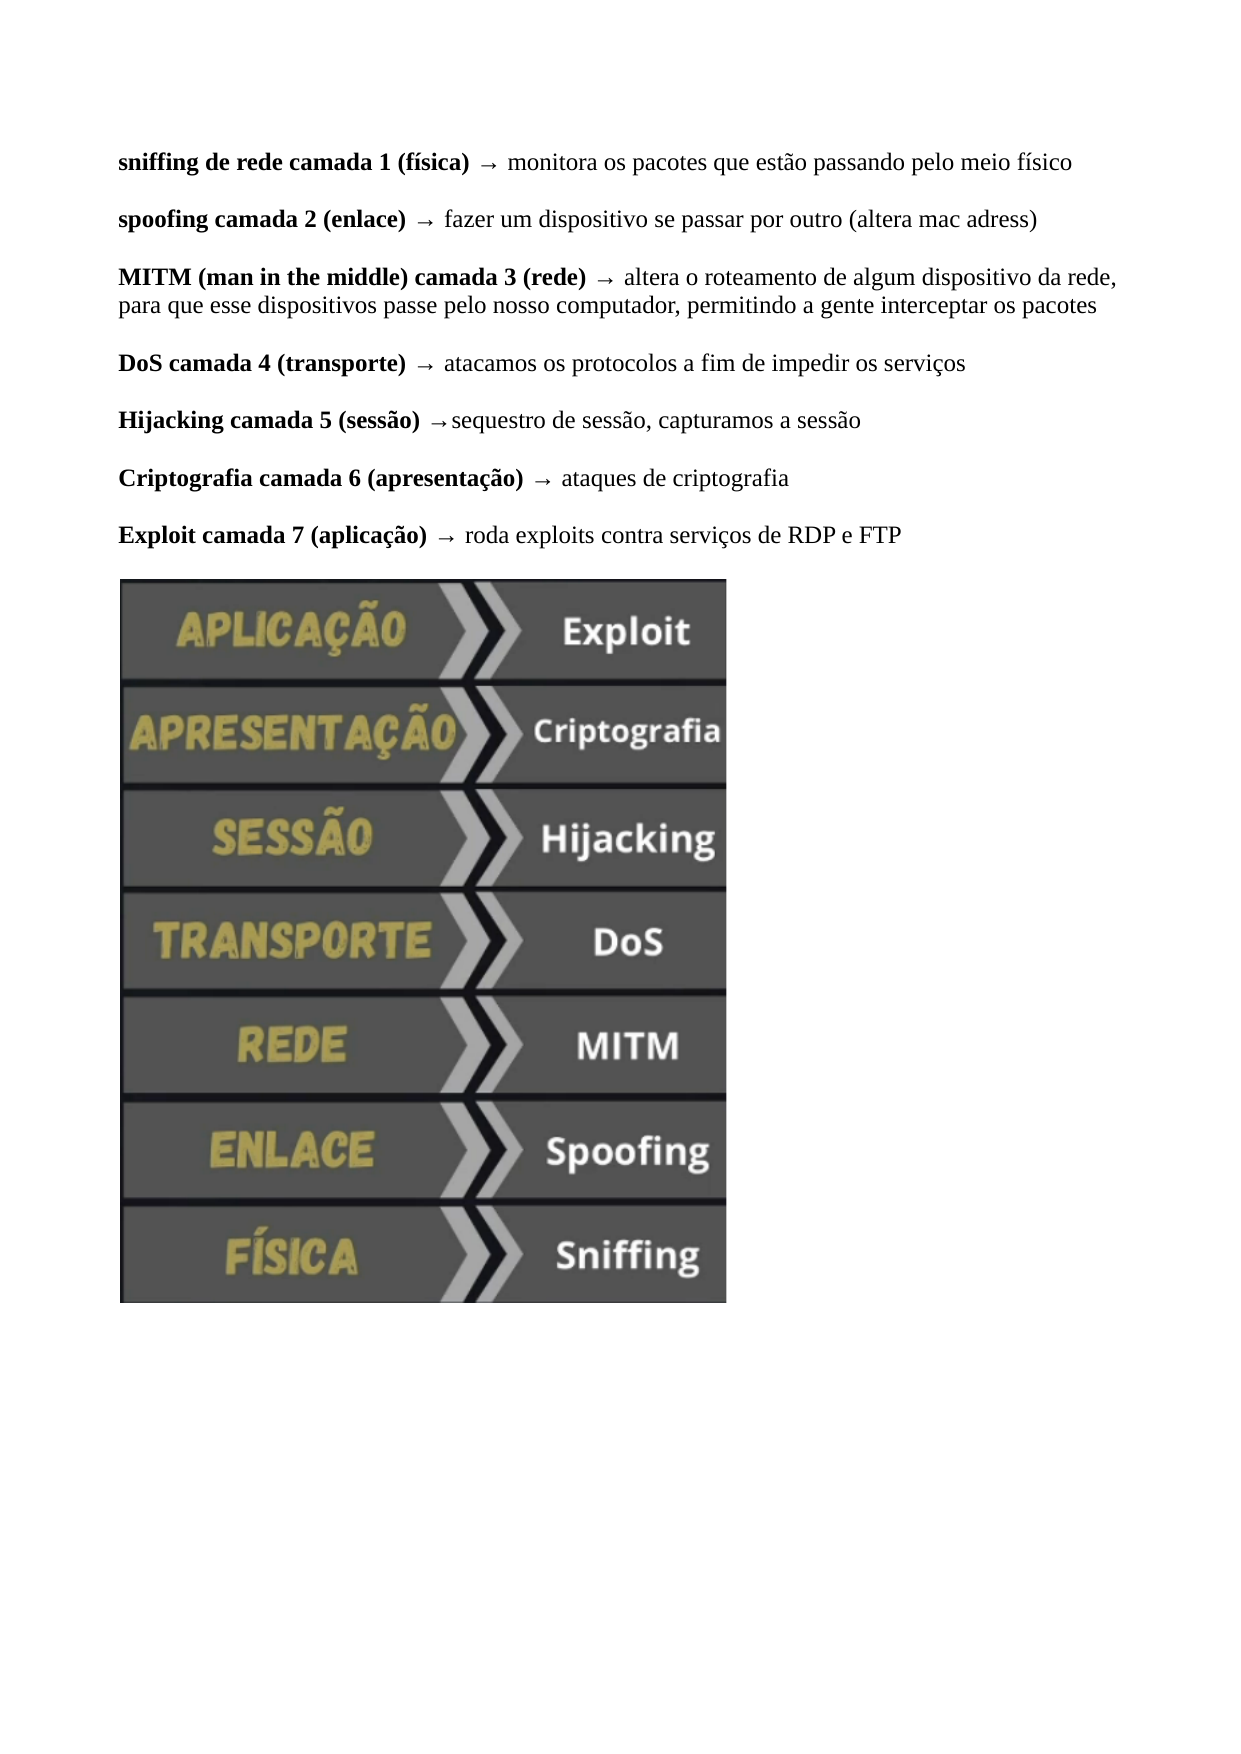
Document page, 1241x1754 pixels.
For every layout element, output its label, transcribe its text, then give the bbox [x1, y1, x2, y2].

text DoS camada 4 (transporte) → atacamos os protocolos a fim de impedir os serviços [118, 348, 1122, 377]
text Criptografia camada 6 (apresentação) → ataques de criptografia [118, 463, 1122, 492]
text MITM (man in the middle) camada 3 (rede) → altera o roteamento de algum dispositivo da rede, para que esse dispositivos passe pelo nosso computador, permitindo a gente interceptar os pacotes [118, 262, 1122, 319]
text Hijacking camada 5 (sessão) →sequestro de sessão, capturamos a sessão [118, 406, 1122, 434]
text sniffing de rede camada 1 (física) → monitora os pacotes que estão passando pelo meio físico [118, 147, 1122, 176]
text spoofing camada 2 (enlace) → fazer um dispositivo se passar por outro (altera mac adress) [118, 204, 1122, 233]
picture [120, 579, 727, 1303]
text Exploit camada 7 (aplicação) → roda exploits contra serviços de RDP e FTP [118, 521, 1122, 549]
